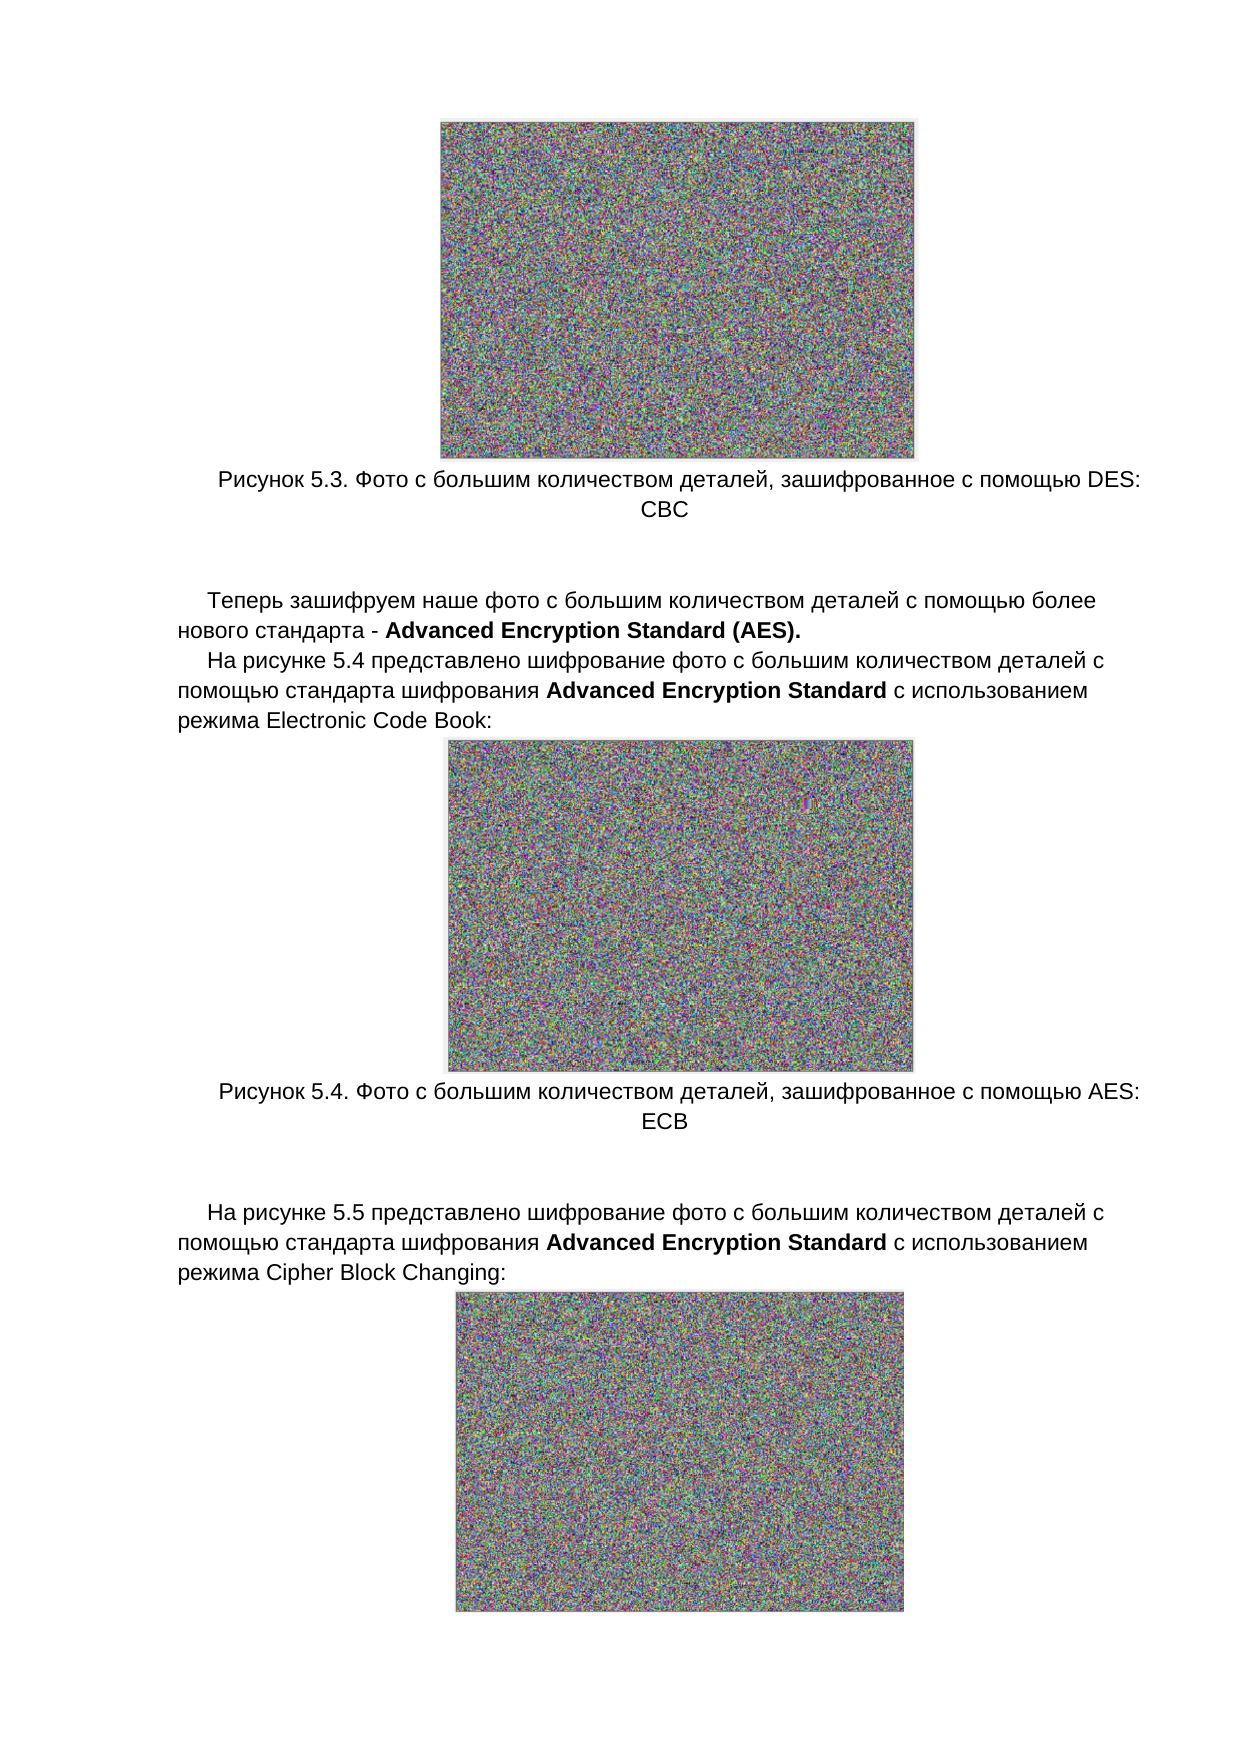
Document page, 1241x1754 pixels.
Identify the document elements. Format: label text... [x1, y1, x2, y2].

picture [439, 118, 919, 462]
picture [454, 1289, 904, 1613]
text На рисунке 5.5 представлено шифрование фото с большим количеством деталей с помощью стандарта шифрования Advanced Encryption Standard с использованием режима Cipher Block Changing: [177, 1199, 1152, 1285]
text Рисунок 5.4. Фото с большим количеством деталей, зашифрованное с помощью AES: ECB [177, 1078, 1152, 1134]
text Теперь зашифруем наше фото с большим количеством деталей с помощью более нового стандарта - Advanced Encryption Standard (AES). [177, 587, 1152, 643]
picture [442, 737, 916, 1074]
text На рисунке 5.4 представлено шифрование фото с большим количеством деталей с помощью стандарта шифрования Advanced Encryption Standard с использованием режима Electronic Code Book: [177, 647, 1152, 734]
text Рисунок 5.3. Фото с большим количеством деталей, зашифрованное с помощью DES: CBC [177, 466, 1152, 522]
